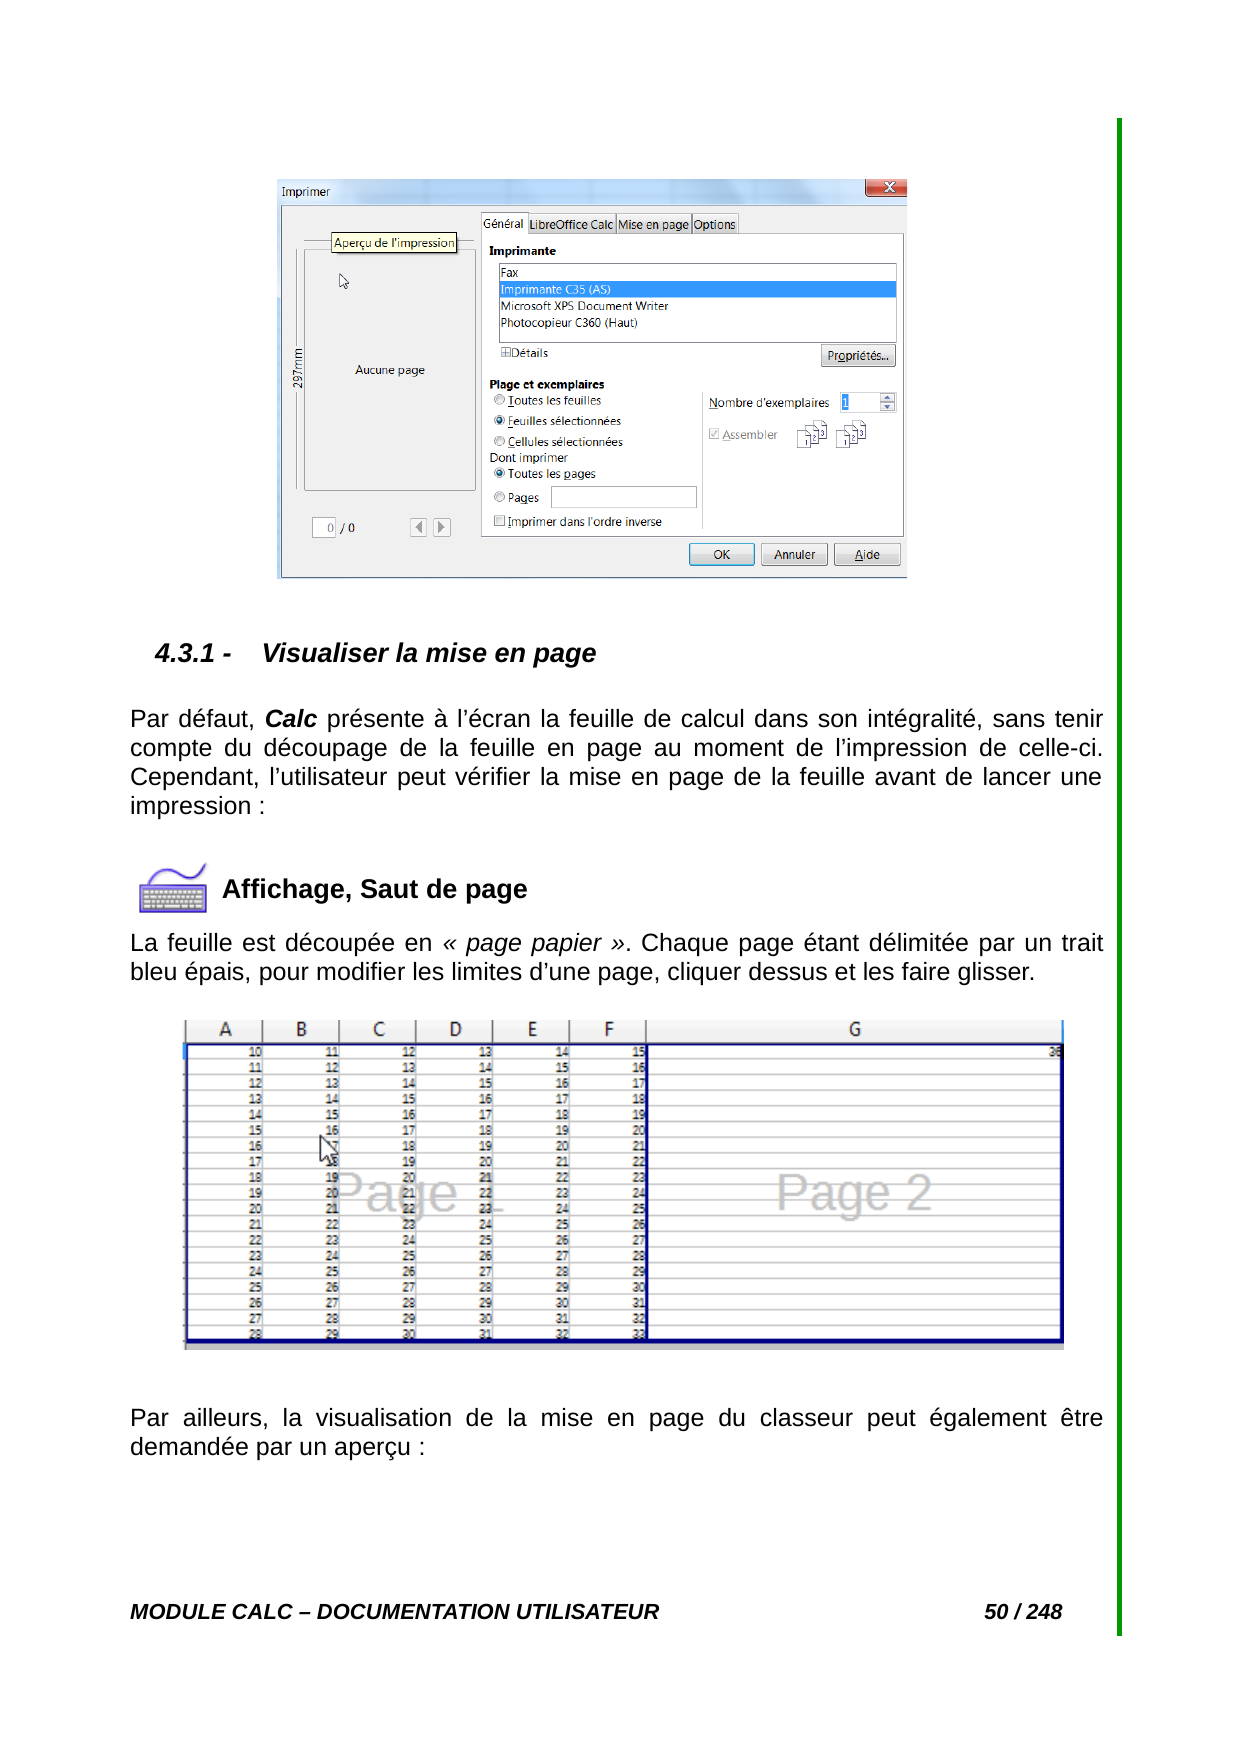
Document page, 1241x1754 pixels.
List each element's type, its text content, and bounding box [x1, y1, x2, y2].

picture [182, 1020, 1064, 1350]
text Par défaut, Calc présente à l’écran la feuille de calcul dans son intégralité, sans tenir compte du découpage de la feuille en page au moment de l’impression de celle-ci. Cependant, l’utilisateur peut vérifier la mise en page de la feuille avant de lancer une impression : [130, 704, 1105, 820]
text Affichage, Saut de page [210, 873, 1105, 904]
text Par ailleurs, la visualisation de la mise en page du classeur peut également être demandée par un aperçu : [130, 1402, 1105, 1461]
picture [277, 179, 908, 579]
picture [135, 852, 210, 927]
subtitle Visualiser la mise en page [155, 637, 1105, 668]
text La feuille est découpée en « page papier ». Chaque page étant délimitée par un trait bleu épais, pour modifier les limites d’une page, cliquer dessus et les faire glisser. [130, 927, 1105, 986]
